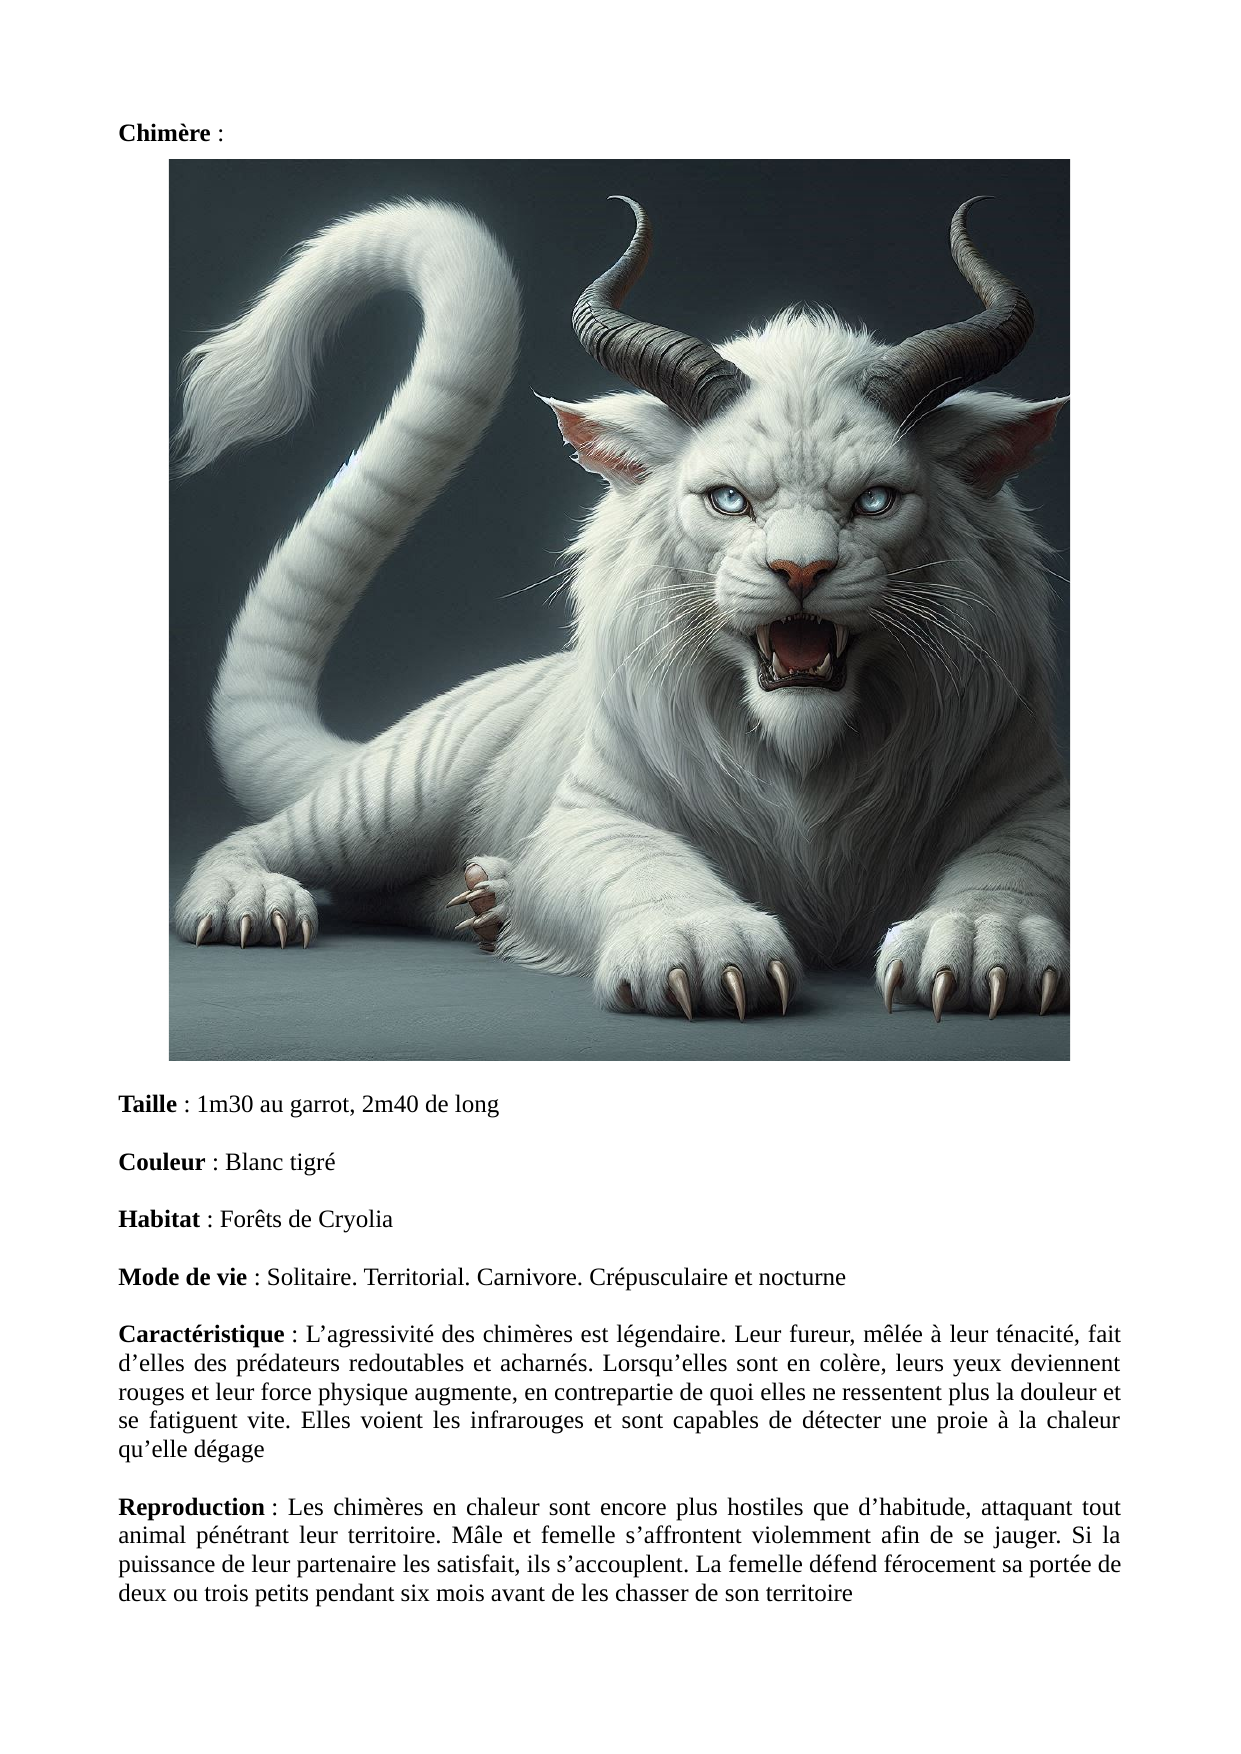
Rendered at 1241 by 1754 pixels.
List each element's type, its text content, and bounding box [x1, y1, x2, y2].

picture [168, 159, 1071, 1061]
text Couleur : Blanc tigré [118, 1147, 1122, 1176]
text Mode de vie : Solitaire. Territorial. Carnivore. Crépusculaire et nocturne [118, 1262, 1122, 1291]
text Habitat : Forêts de Cryolia [118, 1204, 1122, 1233]
text Caractéristique : L’agressivité des chimères est légendaire. Leur fureur, mêlée à leur ténacité, fait d’elles des prédateurs redoutables et acharnés. Lorsqu’elles sont en colère, leurs yeux deviennent rouges et leur force physique augmente, en contrepartie de quoi elles ne ressentent plus la douleur et se fatiguent vite. Elles voient les infrarouges et sont capables de détecter une proie à la chaleur qu’elle dégage [118, 1319, 1122, 1463]
text Chimère : [118, 118, 1122, 147]
text Taille : 1m30 au garrot, 2m40 de long [118, 1089, 1122, 1118]
text Reproduction : Les chimères en chaleur sont encore plus hostiles que d’habitude, attaquant tout animal pénétrant leur territoire. Mâle et femelle s’affrontent violemment afin de se jauger. Si la puissance de leur partenaire les satisfait, ils s’accouplent. La femelle défend férocement sa portée de deux ou trois petits pendant six mois avant de les chasser de son territoire [118, 1492, 1122, 1607]
